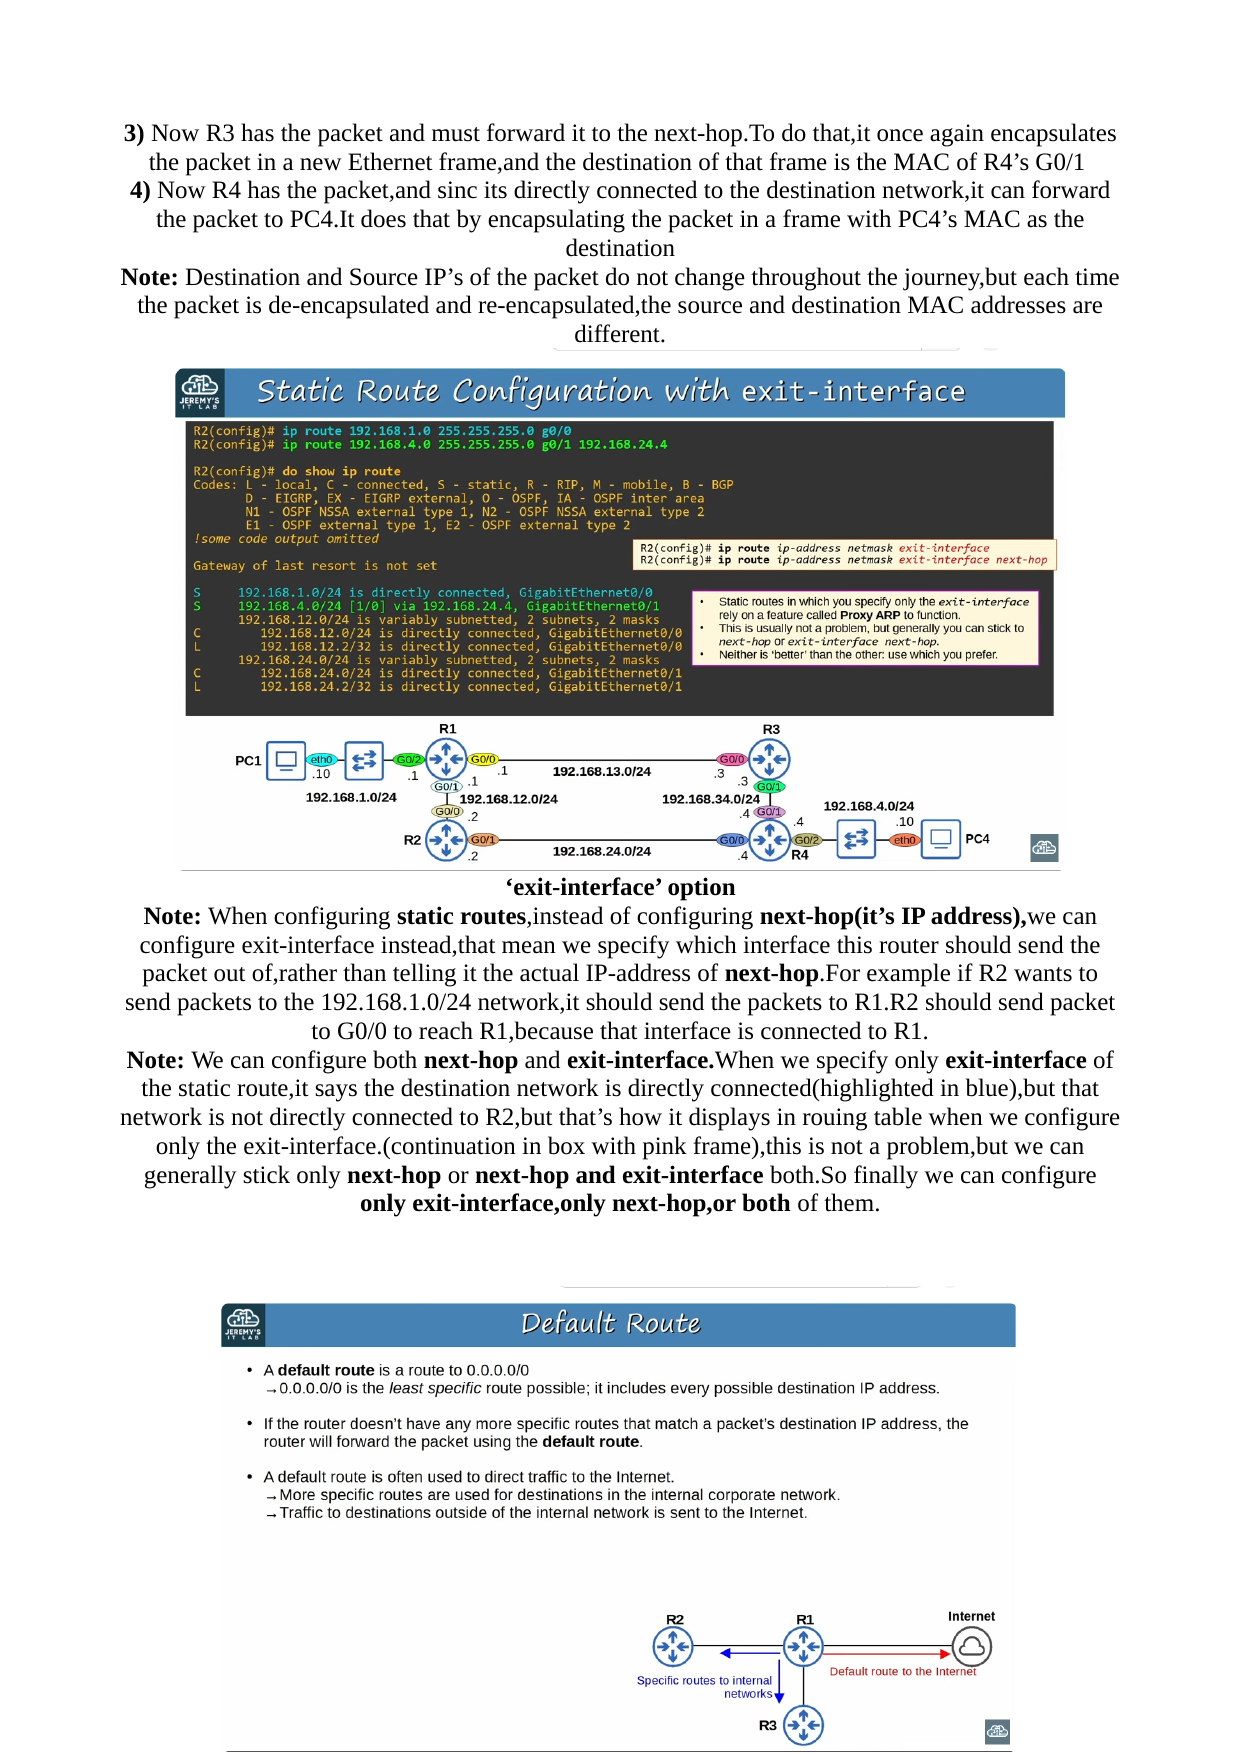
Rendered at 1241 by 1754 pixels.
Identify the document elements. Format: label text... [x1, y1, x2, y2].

picture [175, 348, 1065, 873]
text 4) Now R4 has the packet,and sinc its directly connected to the destination network,it can forward the packet to PC4.It does that by encapsulating the packet in a frame with PC4’s MAC as the destination [118, 176, 1122, 262]
picture [221, 1286, 1016, 1754]
text Note: We can configure both next-hop and exit-interface.When we specify only exit-interface of the static route,it says the destination network is directly connected(highlighted in blue),but that network is not directly connected to R2,but that’s how it displays in rouing table when we configure only the exit-interface.(continuation in box with pink frame),this is not a problem,but we can generally stick only next-hop or next-hop and exit-interface both.So finally we can configure only exit-interface,only next-hop,or both of them. [118, 1045, 1122, 1217]
text ‘exit-interface’ option [118, 348, 1122, 901]
text 3) Now R3 has the packet and must forward it to the next-hop.To do that,it once again encapsulates the packet in a new Ethernet frame,and the destination of that frame is the MAC of R4’s G0/1 [118, 118, 1122, 176]
text Note: Destination and Source IP’s of the packet do not change throughout the journey,but each time the packet is de-encapsulated and re-encapsulated,the source and destination MAC addresses are different. [118, 262, 1122, 348]
text Note: When configuring static routes,instead of configuring next-hop(it’s IP address),we can configure exit-interface instead,that mean we specify which interface this router should send the packet out of,rather than telling it the actual IP-address of next-hop.For example if R2 wants to send packets to the 192.168.1.0/24 network,it should send the packets to R1.R2 should send packet to G0/0 to reach R1,because that interface is connected to R1. [118, 901, 1122, 1045]
